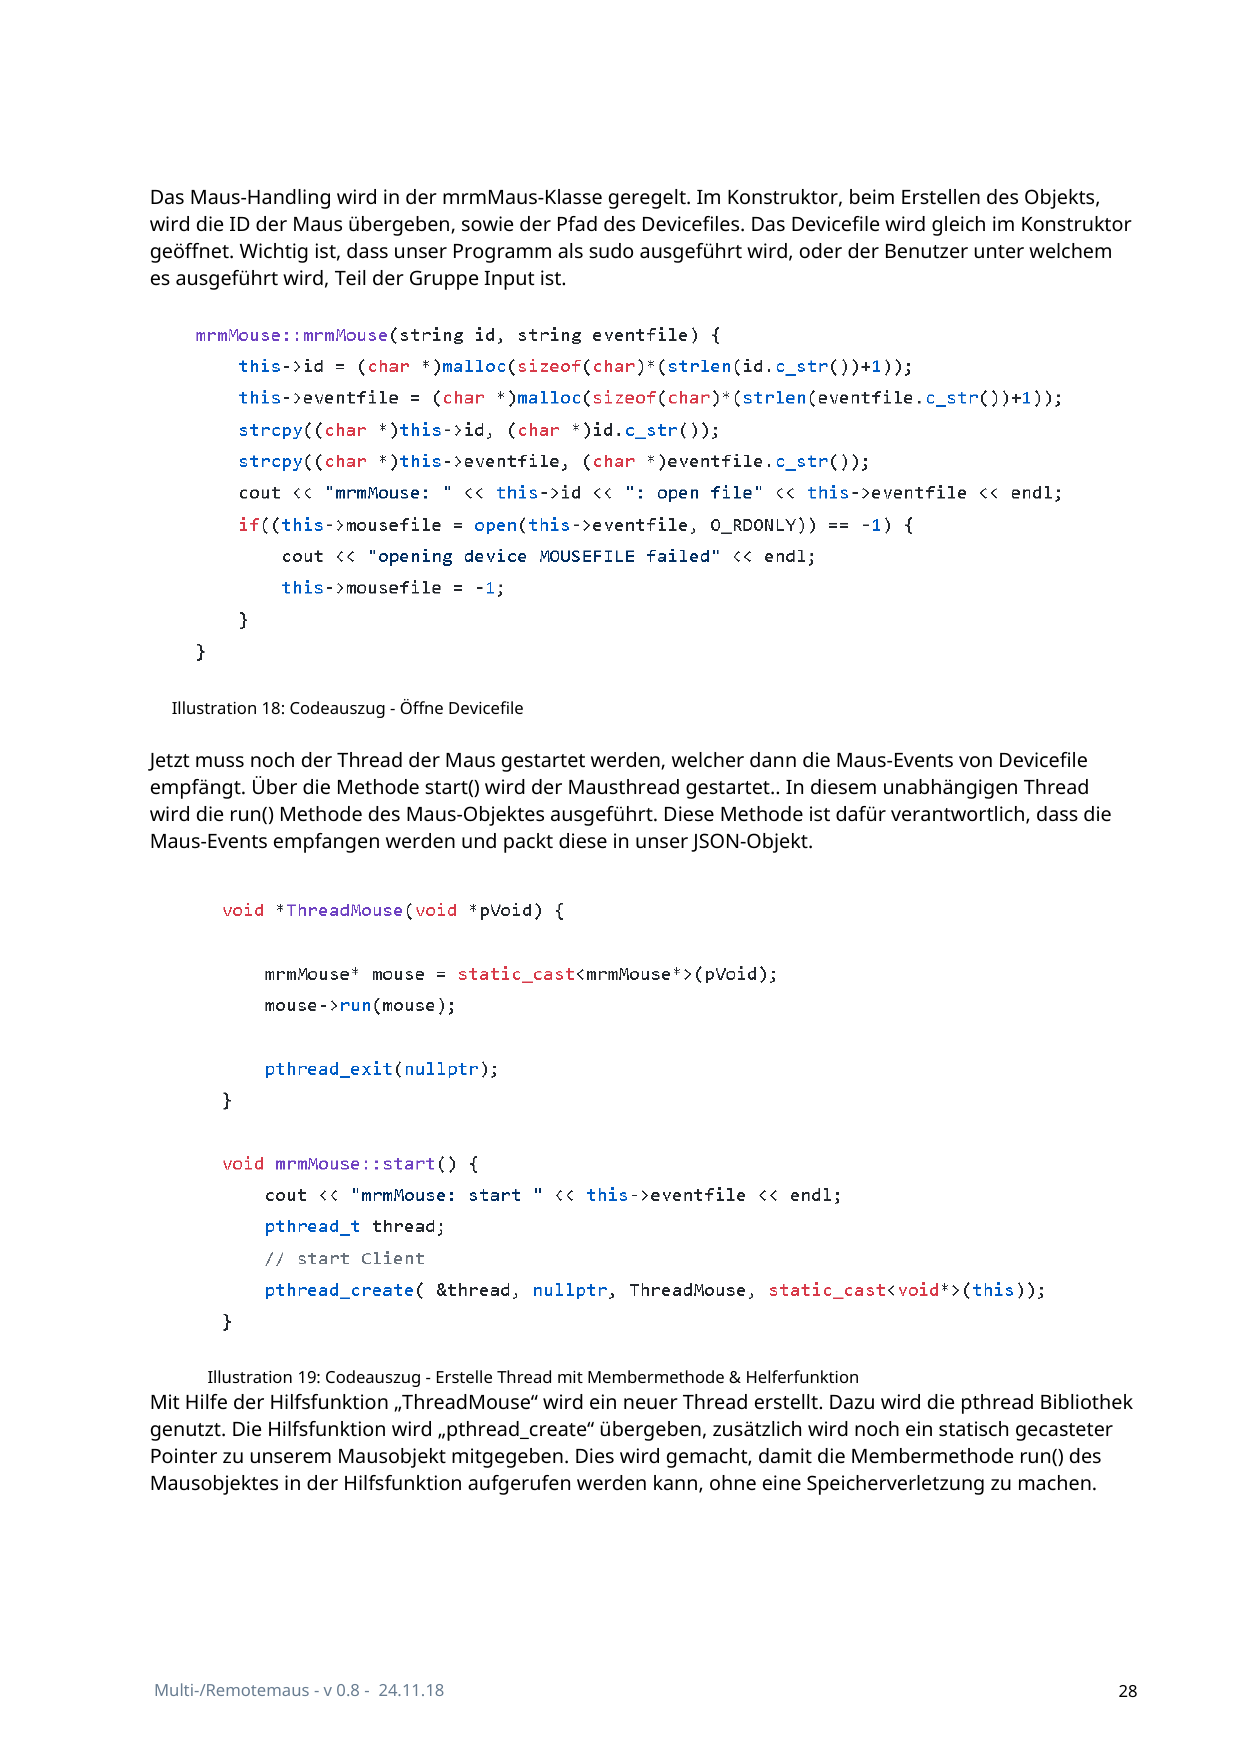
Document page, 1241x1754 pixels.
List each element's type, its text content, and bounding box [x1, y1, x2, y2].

text Illustration 19: Codeauszug - Erstelle Thread mit Membermethode & Helferfunktion [207, 1366, 1078, 1388]
text Jetzt muss noch der Thread der Maus gestartet werden, welcher dann die Maus-Events von Devicefile empfängt. Über die Methode start() wird der Mausthread gestartet.. In diesem unabhängigen Thread wird die run() Methode des Maus-Objektes ausgeführt. Diese Methode ist dafür verantwortlich, dass die Maus-Events empfangen werden und packt diese in unser JSON-Objekt. [149, 746, 1136, 854]
text Das Maus-Handling wird in der mrmMaus-Klasse geregelt. Im Konstruktor, beim Erstellen des Objekts, wird die ID der Maus übergeben, sowie der Pfad des Devicefiles. Das Devicefile wird gleich im Konstruktor geöffnet. Wichtig ist, dass unser Programm als sudo ausgeführt wird, oder der Benutzer unter welchem es ausgeführt wird, Teil der Gruppe Input ist. [149, 183, 1136, 291]
picture [207, 896, 1078, 1366]
text Illustration 18: Codeauszug - Öffne Devicefile [172, 697, 1113, 719]
text Mit Hilfe der Hilfsfunktion „ThreadMouse“ wird ein neuer Thread erstellt. Dazu wird die pthread Bibliothek genutzt. Die Hilfsfunktion wird „pthread_create“ übergeben, zusätzlich wird noch ein statisch gecasteter Pointer zu unserem Mausobjekt mitgegeben. Dies wird gemacht, damit die Membermethode run() des Mausobjektes in der Hilfsfunktion aufgerufen werden kann, ohne eine Speicherverletzung zu machen. [149, 1121, 1136, 1496]
picture [171, 318, 1114, 697]
